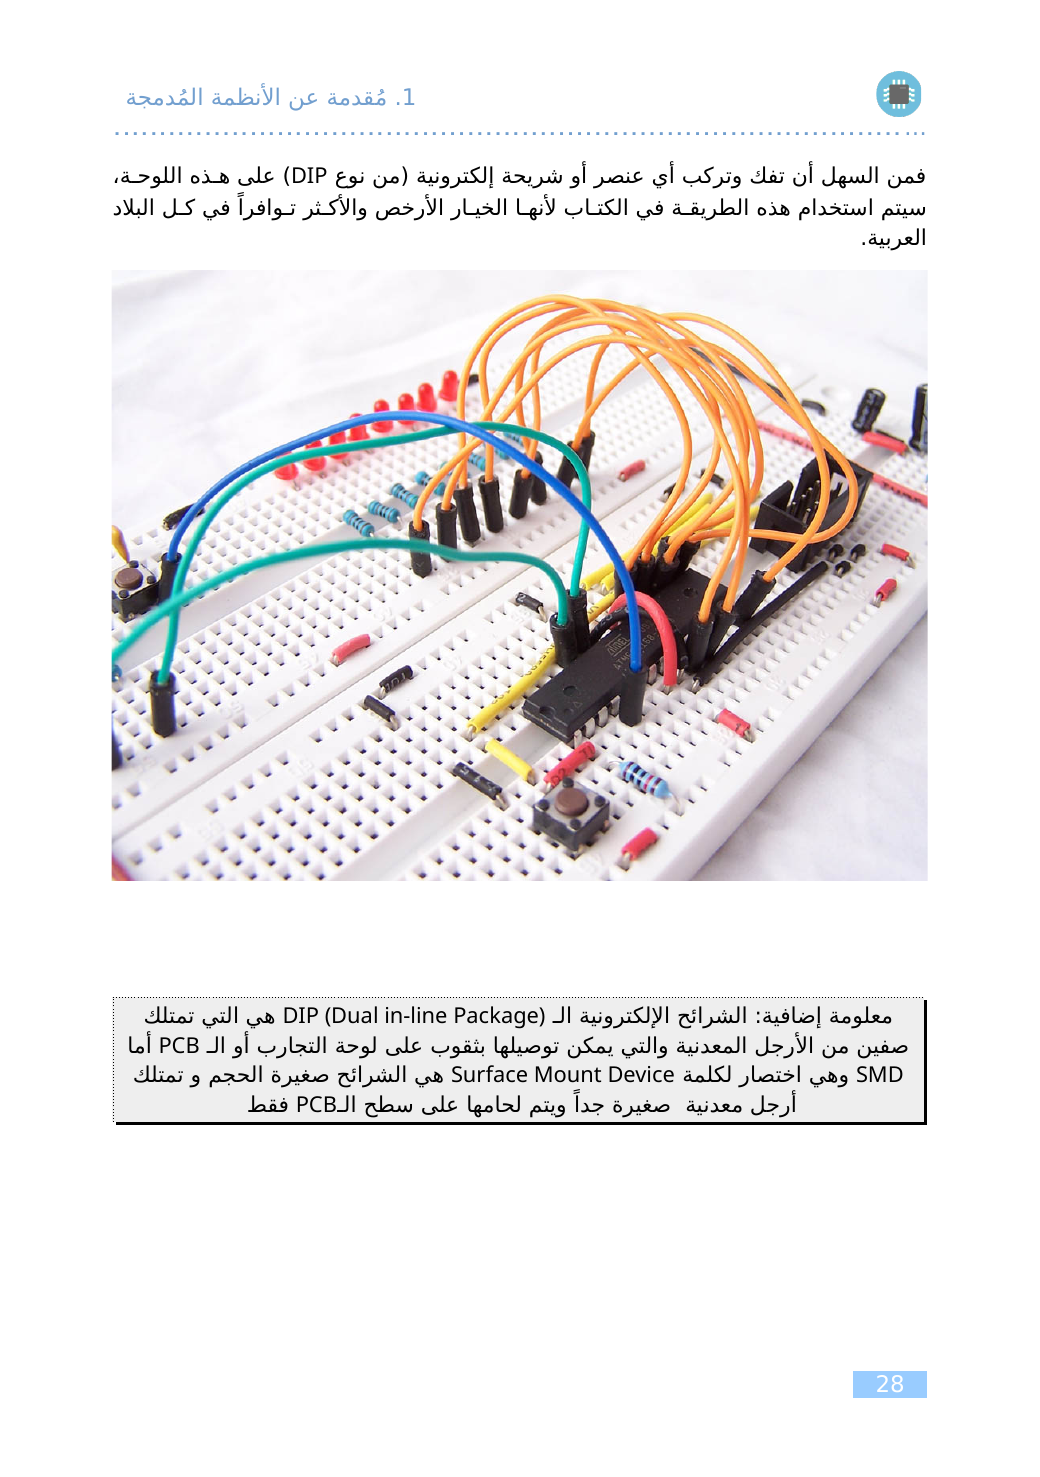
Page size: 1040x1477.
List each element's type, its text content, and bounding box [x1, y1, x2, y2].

text الطريقة الثانية هي استخدام لوحة التجارب البلاستيكية والتي تساعدك على بناء أي دائرة إلكترونية باستخدام الأسلاك، تتميز هذه اللوحة بأنه يمكنك بناء أي دائرة قد تخطر على بالك فمن السهل أن تفك وتركب أي عنصر أو شريحة إلكترونية (من نوع DIP) على هذه اللوحة، سيتم استخدام هذه الطريقة في الكتاب ﻷنها الخيار اﻷرخص واﻷكثر توافراً في كل البلاد العربية. [112, 160, 927, 251]
picture [876, 71, 922, 117]
text معلومة إضافية: الشرائح اﻹلكترونية الـ DIP (Dual in-line Package) هي التي تمتلك صفين من اﻷرجل المعدنية والتي يمكن توصيلها بثقوب على لوحة التجارب أو الـ PCB أما SMD وهي اختصار لكلمة Surface Mount Device هي الشرائح صغيرة الحجم و تمتلك أرجل معدنية صغيرة جداً ويتم لحامها على سطح الـPCB فقط [112, 997, 924, 1122]
picture [111, 270, 928, 881]
